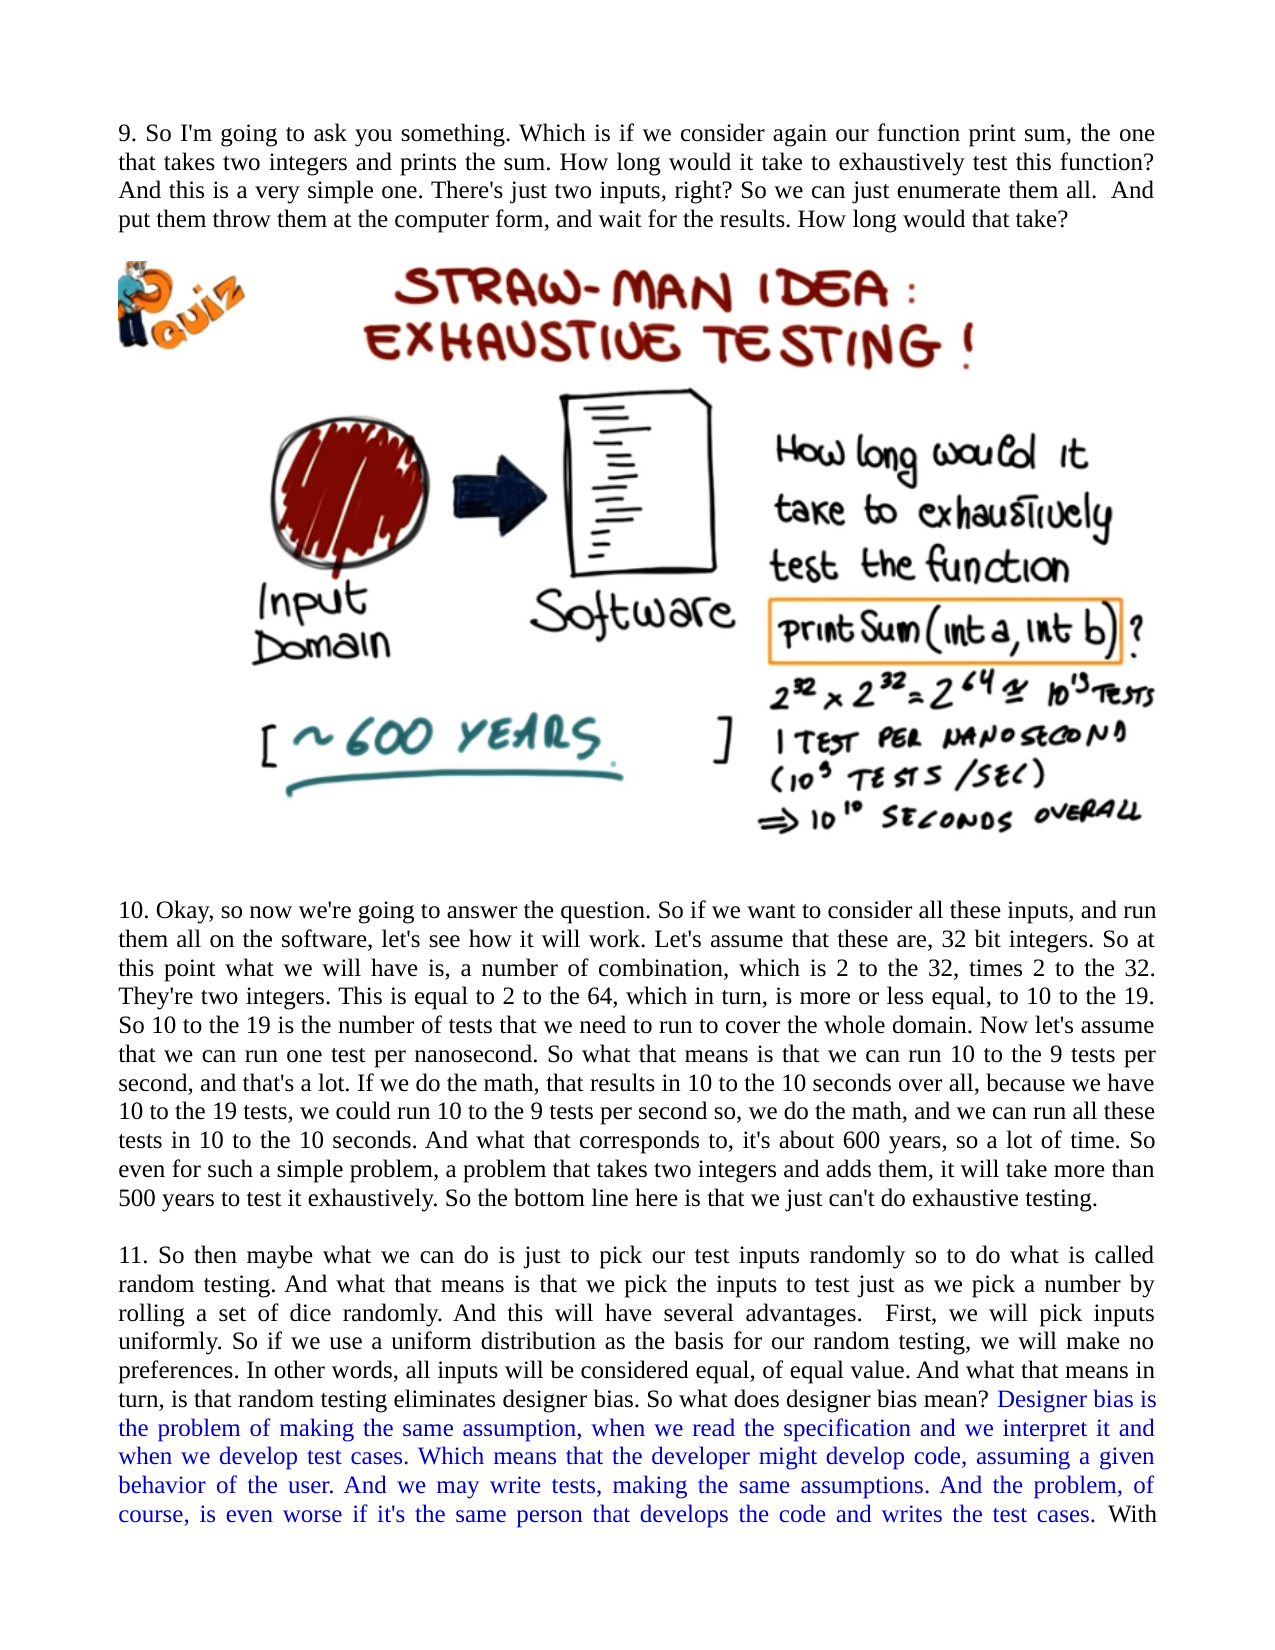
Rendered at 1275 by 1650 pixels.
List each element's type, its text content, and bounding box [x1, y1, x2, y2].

text 11. So then maybe what we can do is just to pick our test inputs randomly so to do what is called random testing. And what that means is that we pick the inputs to test just as we pick a number by rolling a set of dice randomly. And this will have several advantages. First, we will pick inputs uniformly. So if we use a uniform distribution as the basis for our random testing, we will make no preferences. In other words, all inputs will be considered equal, of equal value. And what that means in turn, is that random testing eliminates designer bias. So what does designer bias mean? Designer bias is the problem of making the same assumption, when we read the specification and we interpret it and when we develop test cases. Which means that the developer might develop code, assuming a given behavior of the user. And we may write tests, making the same assumptions. And the problem, of course, is even worse if it's the same person that develops the code and writes the test cases. With [118, 1240, 1157, 1528]
text 10. Okay, so now we're going to answer the question. So if we want to consider all these inputs, and run them all on the software, let's see how it will work. Let's assume that these are, 32 bit integers. So at this point what we will have is, a number of combination, which is 2 to the 32, times 2 to the 32. They're two integers. This is equal to 2 to the 64, which in turn, is more or less equal, to 10 to the 19. So 10 to the 19 is the number of tests that we need to run to cover the whole domain. Now let's assume that we can run one test per nanosecond. So what that means is that we can run 10 to the 9 tests per second, and that's a lot. If we do the math, that results in 10 to the 10 seconds over all, because we have 10 to the 19 tests, we could run 10 to the 9 tests per second so, we do the math, and we can run all these tests in 10 to the 10 seconds. And what that corresponds to, it's about 600 years, so a lot of time. So even for such a simple problem, a problem that takes two integers and adds them, it will take more than 500 years to test it exhaustively. So the bottom line here is that we just can't do exhaustive testing. [118, 895, 1157, 1211]
picture [118, 261, 1157, 838]
text 9. So I'm going to ask you something. Which is if we consider again our function print sum, the one that takes two integers and prints the sum. How long would it take to exhaustively test this function? And this is a very simple one. There's just two inputs, right? So we can just enumerate them all. And put them throw them at the computer form, and wait for the results. How long would that take? [118, 118, 1157, 233]
